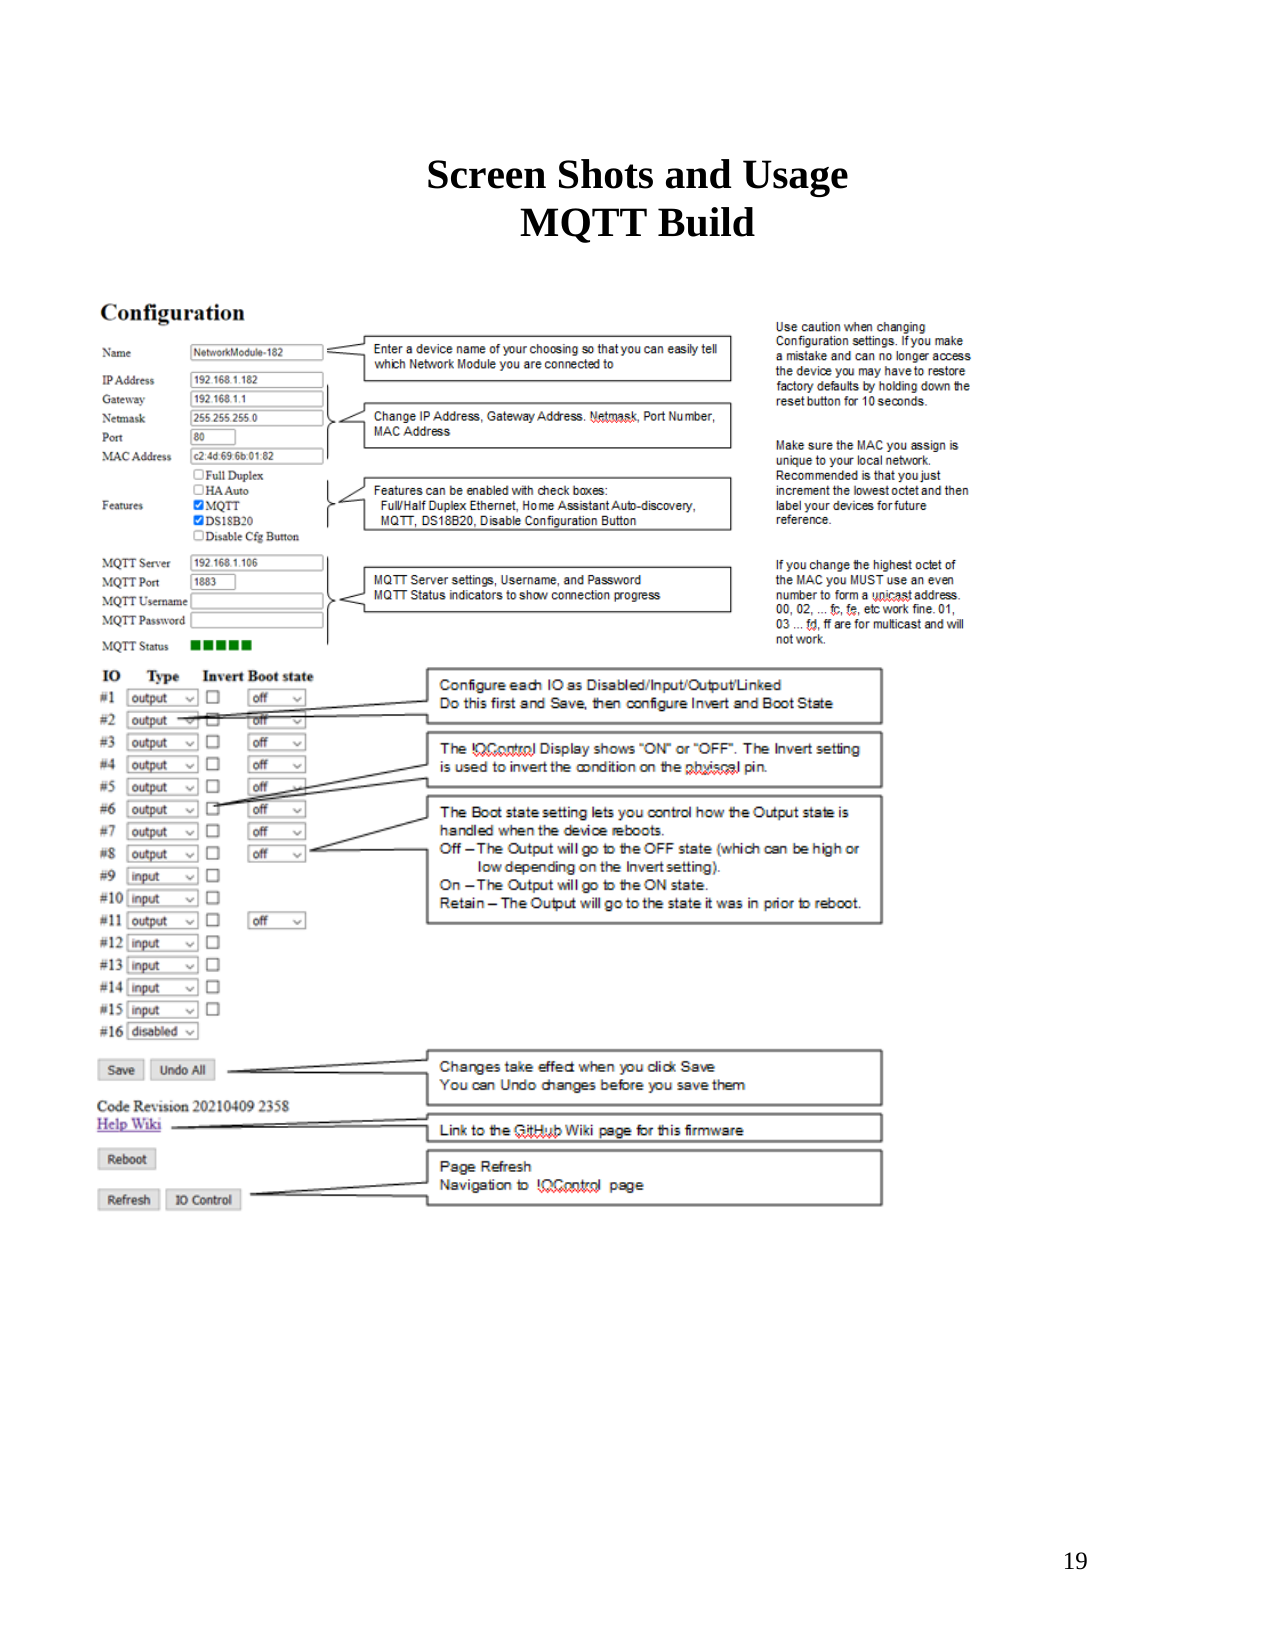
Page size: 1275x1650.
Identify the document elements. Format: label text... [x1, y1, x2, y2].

text MQTT Build [187, 198, 1087, 246]
picture [93, 293, 978, 1231]
text Screen Shots and Usage [187, 150, 1087, 198]
